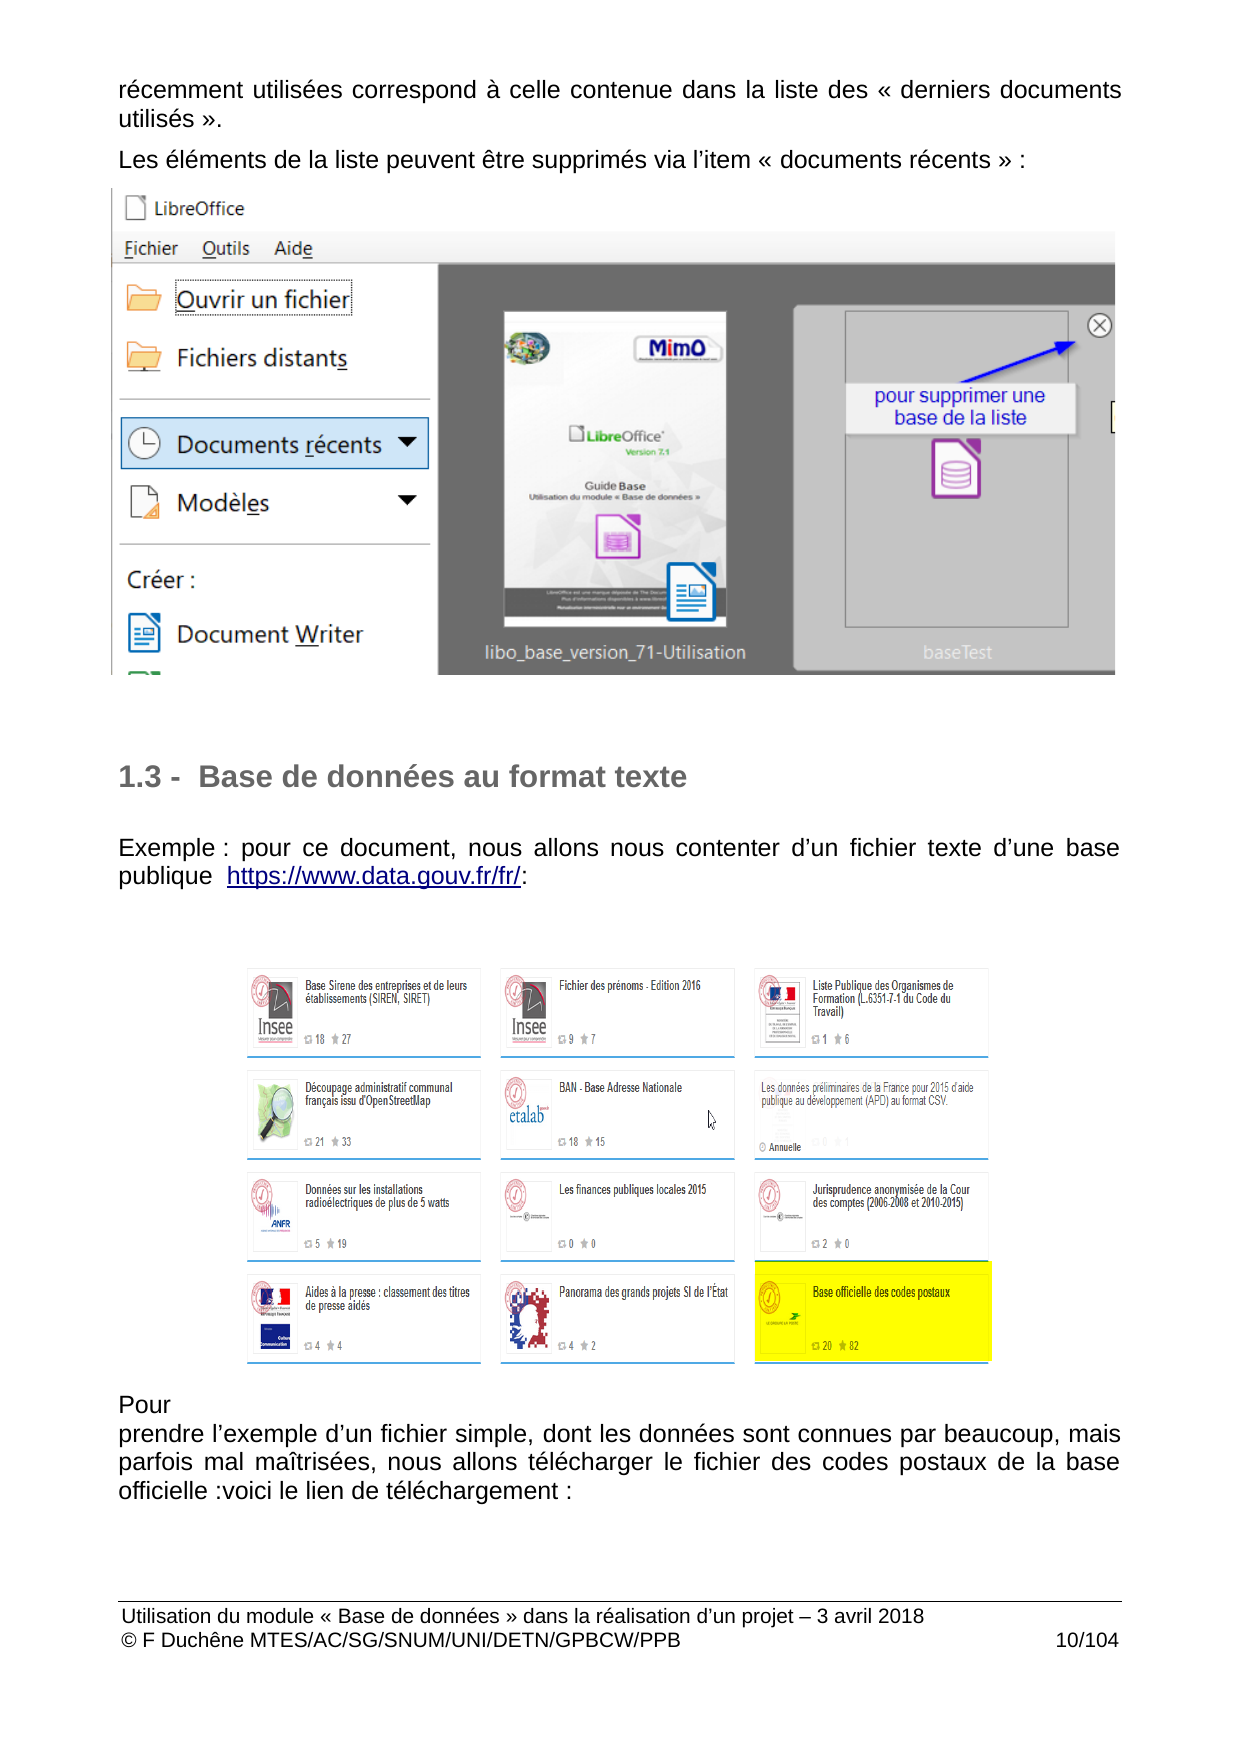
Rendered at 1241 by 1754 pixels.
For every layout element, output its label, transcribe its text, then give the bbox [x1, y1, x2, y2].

text Exemple : pour ce document, nous allons nous contenter d’un fichier texte d’une base publique https://www.data.gouv.fr/fr/: [118, 833, 1122, 890]
picture [111, 188, 1116, 675]
text Pour prendre l’exemple d’un fichier simple, dont les données sont connues par beaucoup, mais parfois mal maîtrisées, nous allons télécharger le fichier des codes postaux de la base officielle :voici le lien de téléchargement : [118, 1390, 1122, 1505]
text Les éléments de la liste peuvent être supprimés via l’item « documents récents » : [118, 145, 1122, 174]
picture [244, 960, 996, 1374]
